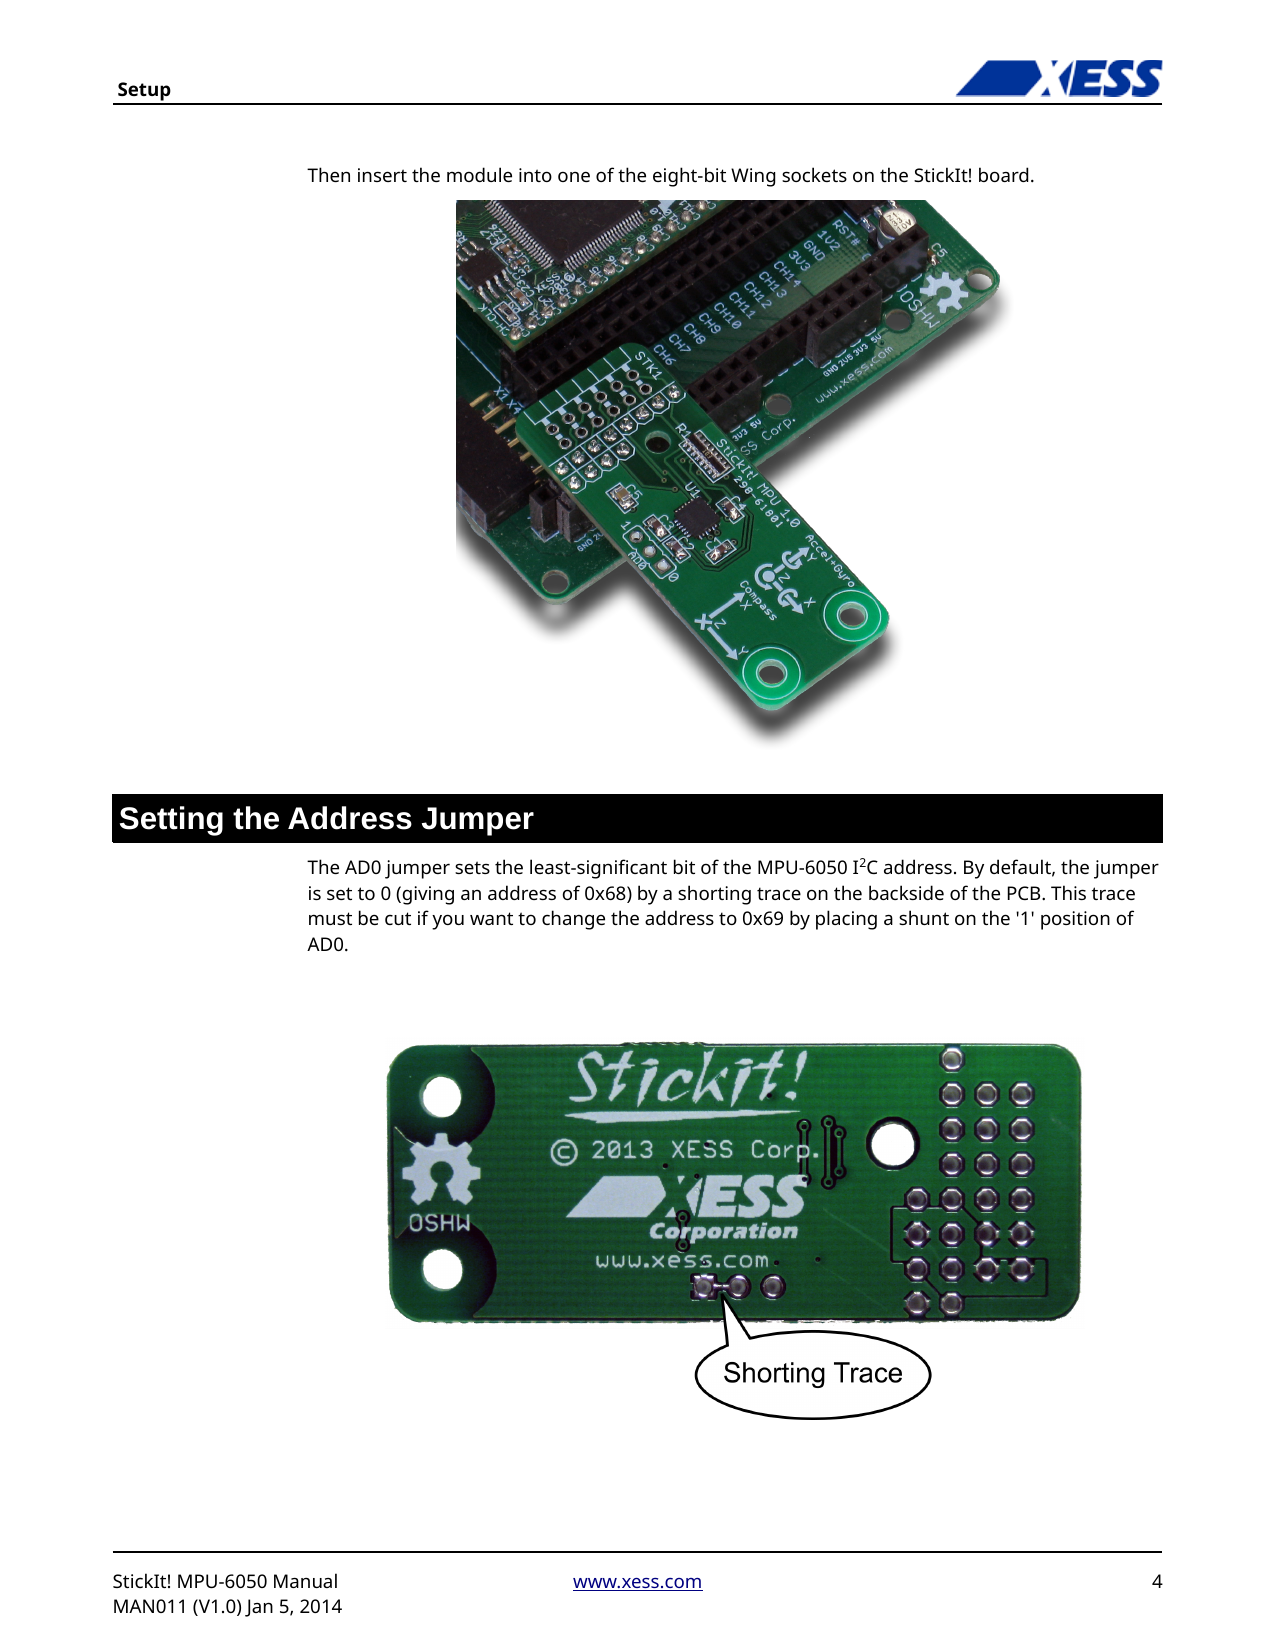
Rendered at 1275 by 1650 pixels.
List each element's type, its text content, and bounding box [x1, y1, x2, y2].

subtitle Setting the Address Jumper [114, 795, 1162, 842]
text Then insert the module into one of the eight-bit Wing sockets on the StickIt! board. [307, 162, 1162, 187]
text The AD0 jumper sets the least-significant bit of the MPU-6050 I2C address. By default, the jumper is set to 0 (giving an address of 0x68) by a shorting trace on the backside of the PCB. This trace must be cut if you want to change the address to 0x69 by placing a shunt on the '1' position of AD0. [307, 855, 1162, 957]
picture [385, 1037, 1085, 1420]
picture [955, 60, 1163, 97]
picture [456, 200, 1015, 757]
